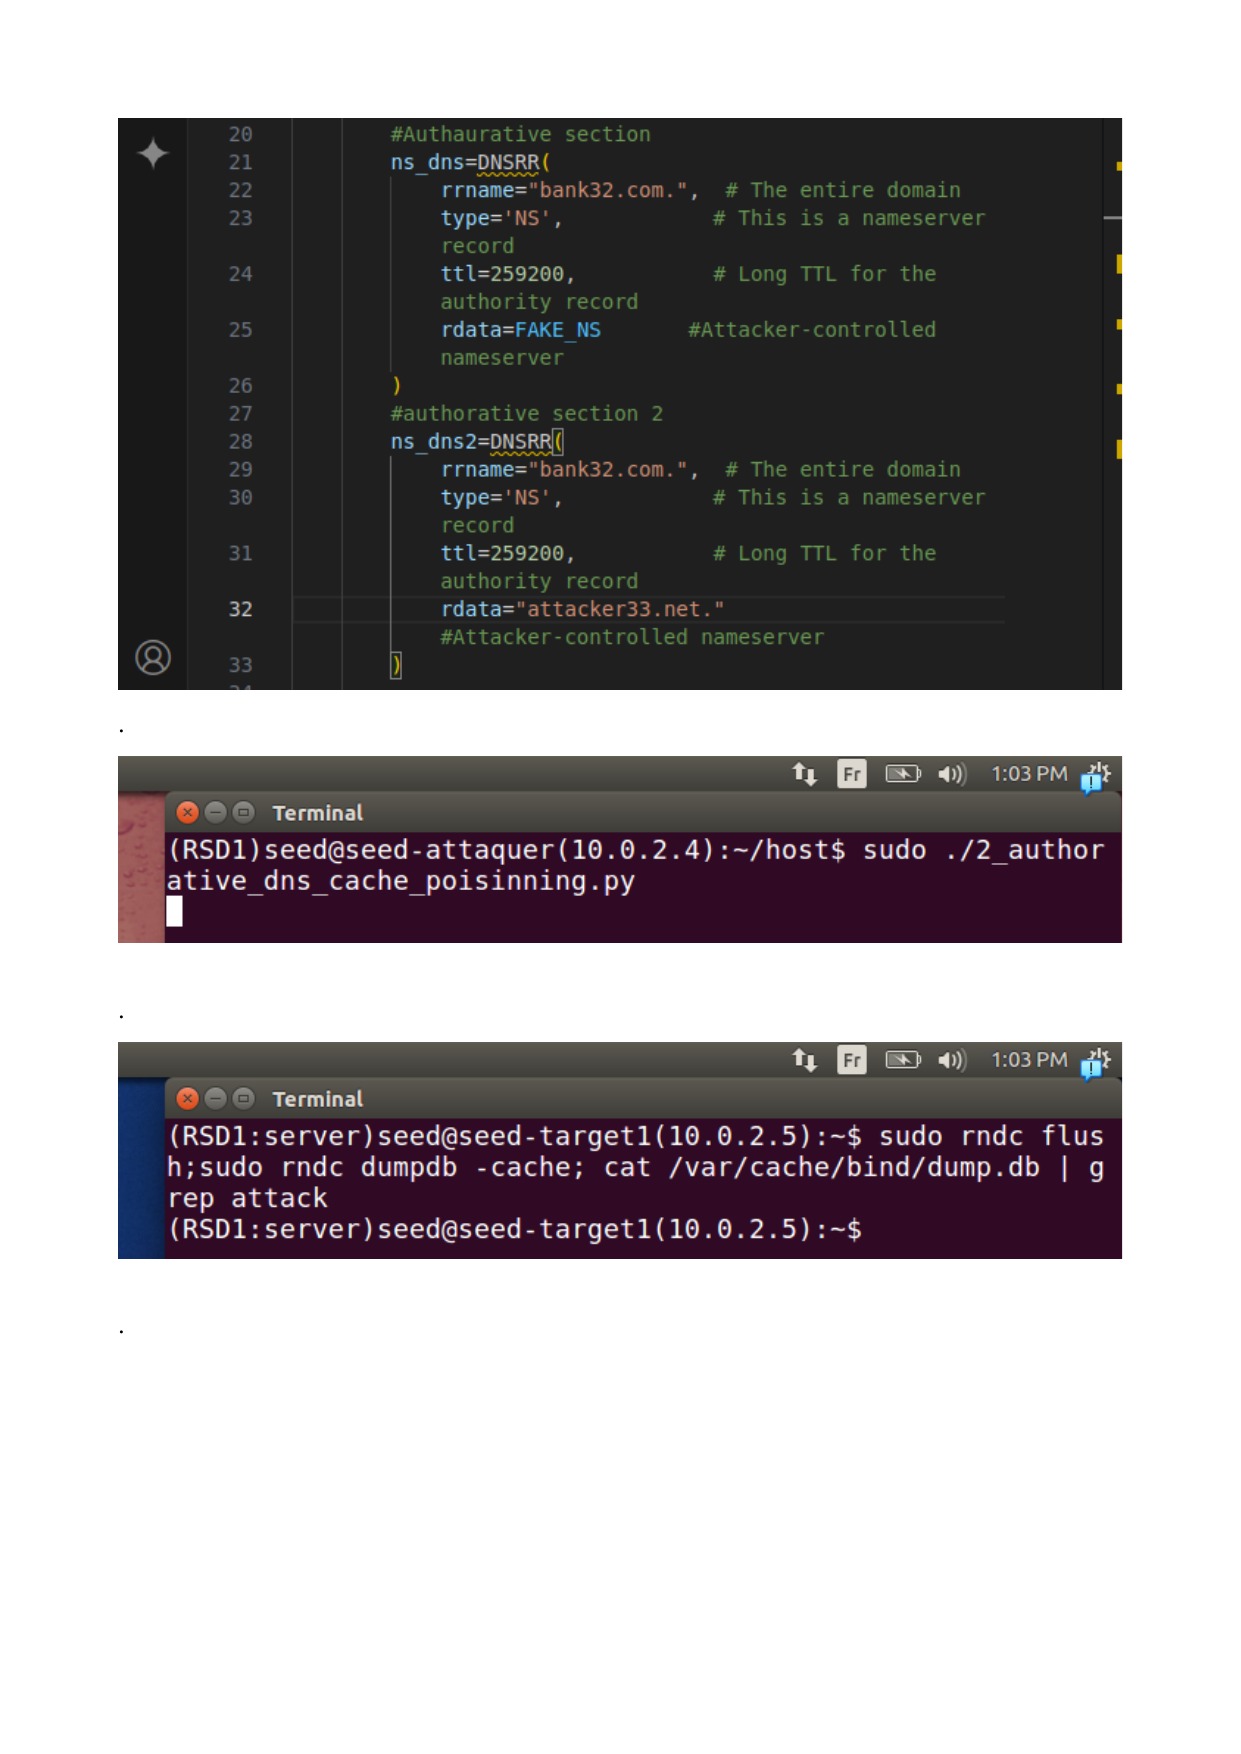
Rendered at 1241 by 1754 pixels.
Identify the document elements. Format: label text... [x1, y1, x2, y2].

text . [118, 995, 1122, 1024]
text . [118, 1310, 1122, 1339]
picture [118, 1042, 1123, 1259]
picture [118, 756, 1123, 943]
picture [118, 118, 1123, 690]
text . [118, 709, 1122, 737]
